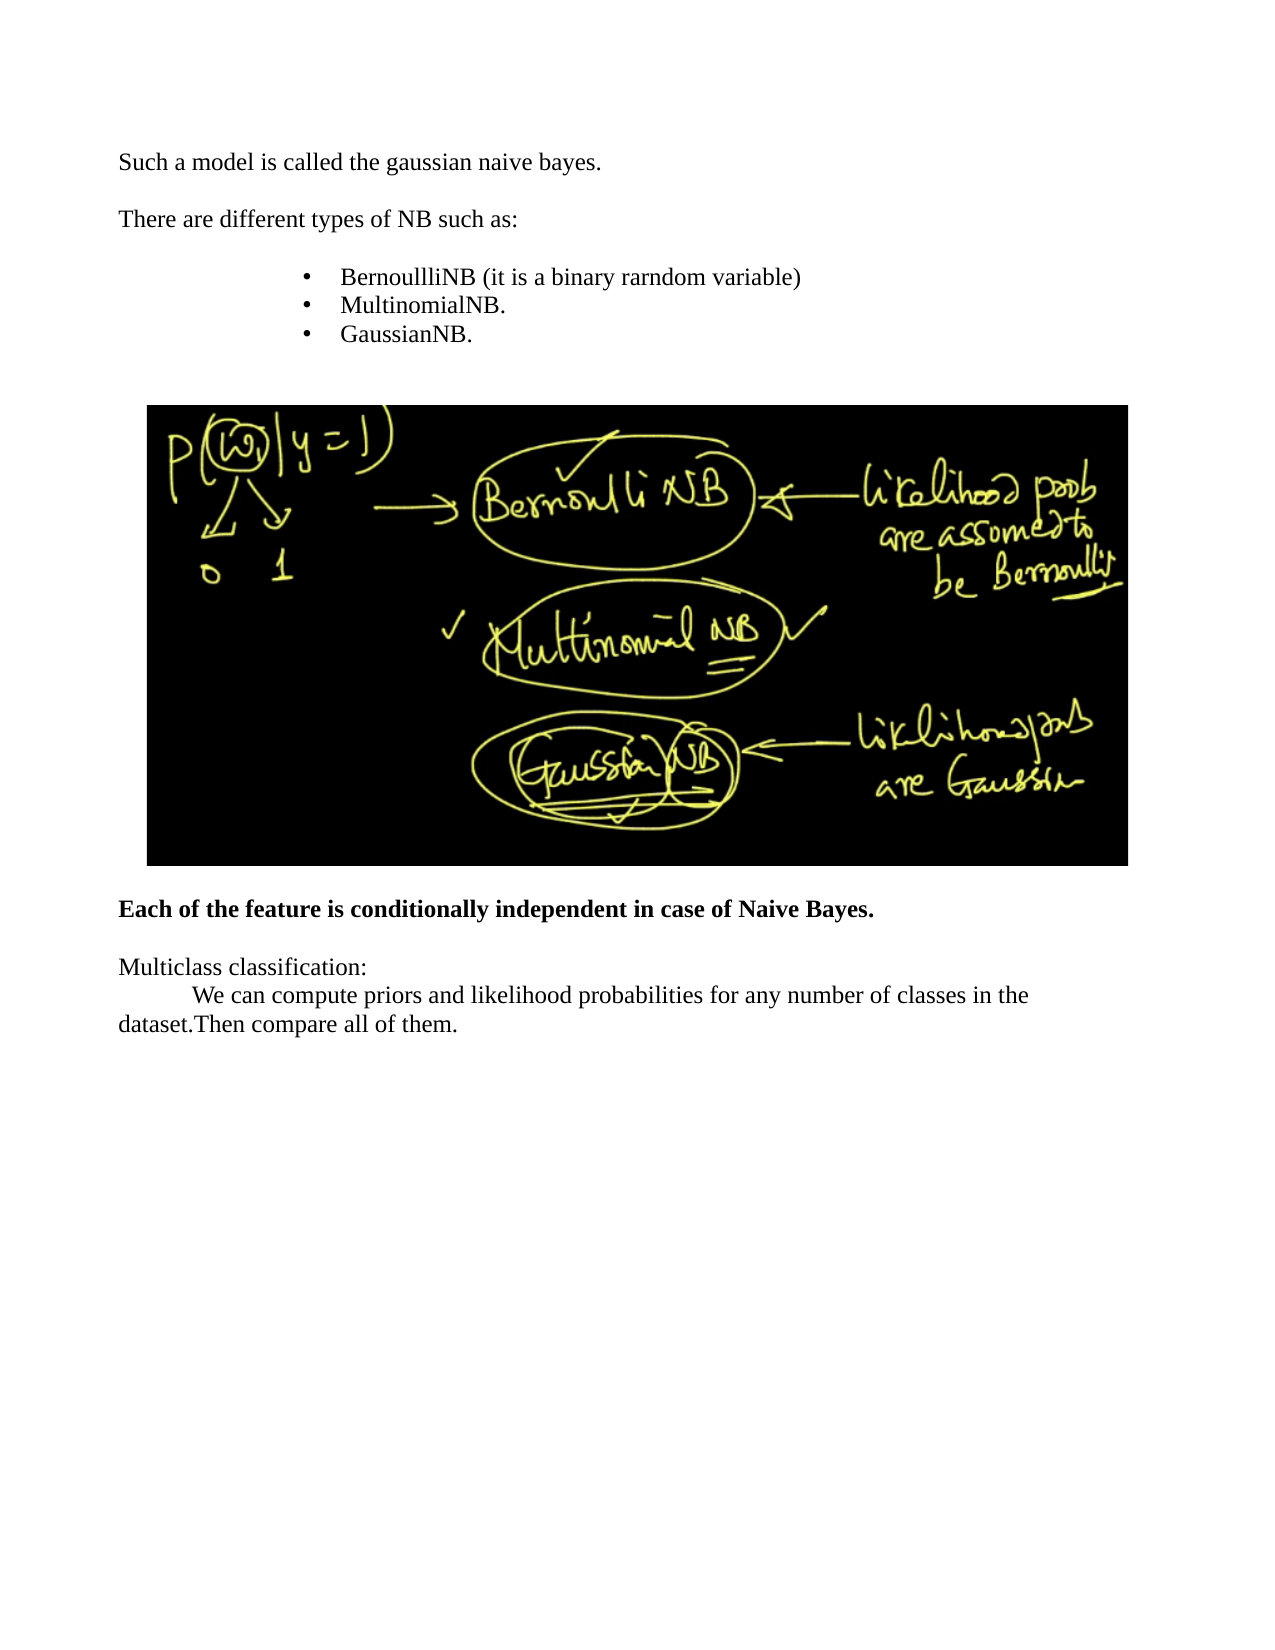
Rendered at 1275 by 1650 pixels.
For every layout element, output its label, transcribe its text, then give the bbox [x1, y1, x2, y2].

picture [146, 405, 1129, 866]
text There are different types of NB such as: [118, 204, 1157, 233]
list GaussianNB. [303, 319, 1157, 348]
text Multiclass classification: [118, 952, 1157, 981]
text Such a model is called the gaussian naive bayes. [118, 147, 1157, 176]
list BernoullliNB (it is a binary rarndom variable) [303, 262, 1157, 291]
list MultinomialNB. [303, 291, 1157, 319]
text We can compute priors and likelihood probabilities for any number of classes in the dataset.Then compare all of them. [118, 981, 1157, 1038]
text Each of the feature is conditionally independent in case of Naive Bayes. [118, 894, 1157, 923]
